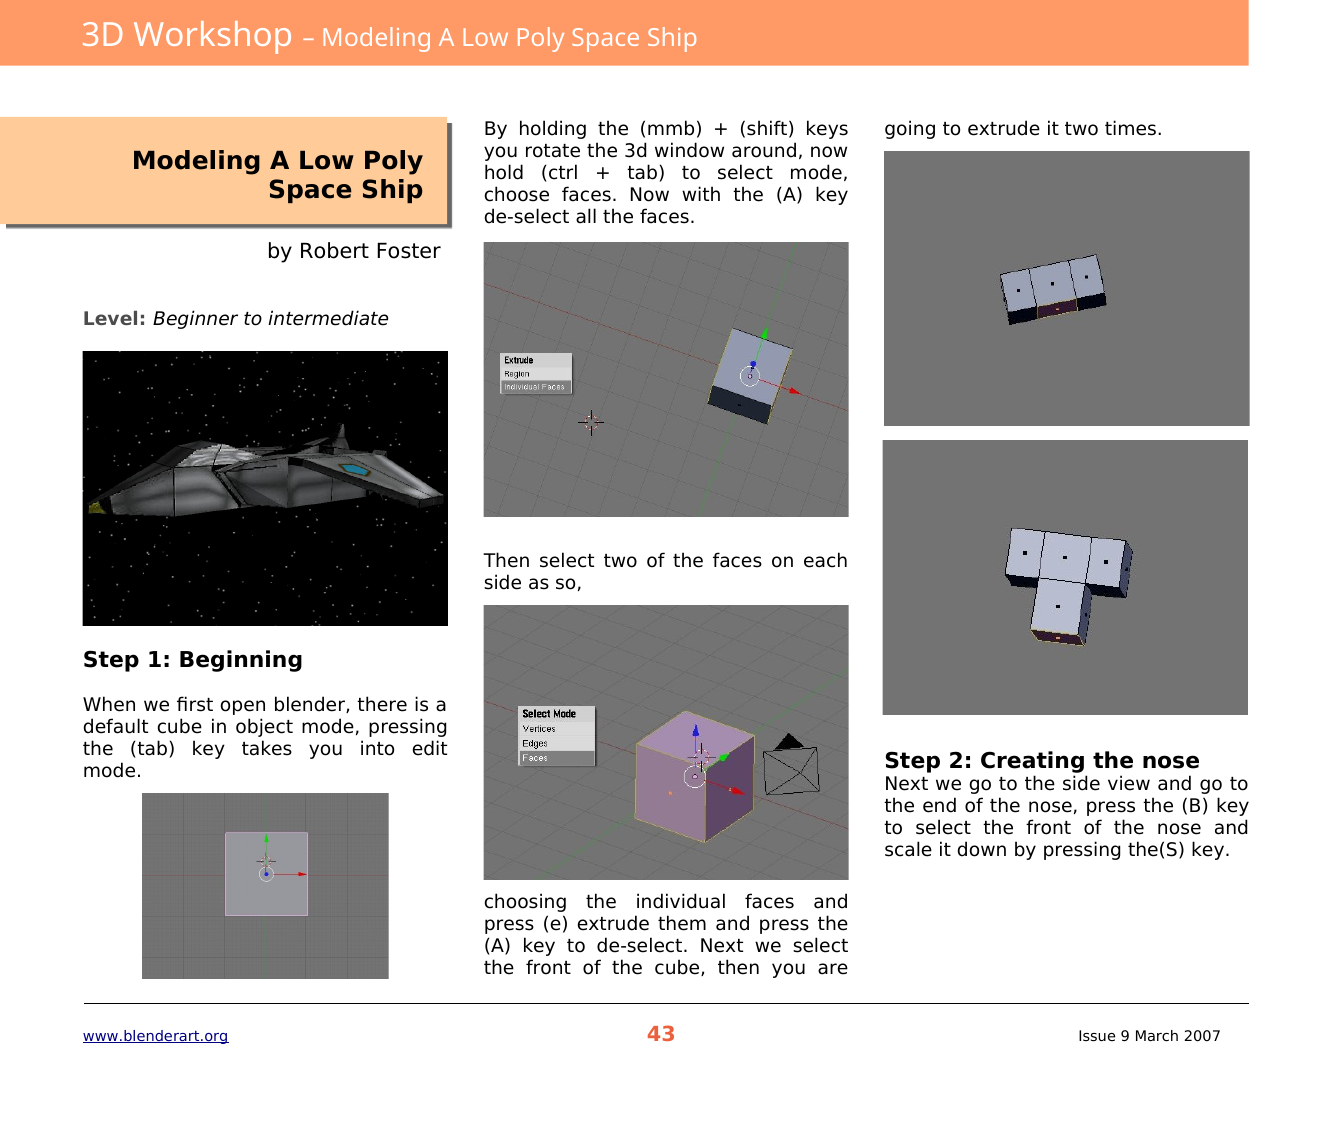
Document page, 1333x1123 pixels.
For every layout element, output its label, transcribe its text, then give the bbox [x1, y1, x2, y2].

text going to extrude it two times. [884, 118, 1249, 140]
text Level: Beginner to intermediate [83, 307, 448, 329]
picture [82, 351, 448, 626]
text When we first open blender, there is a default cube in object mode, pressing the (tab) key takes you into edit mode. [83, 694, 448, 782]
text [483, 593, 849, 605]
picture [483, 242, 849, 517]
text Step 2: Creating the nose [884, 748, 1249, 773]
text Step 1: Beginning [83, 647, 448, 673]
picture [884, 151, 1250, 426]
picture [142, 793, 389, 979]
text Next we go to the side view and go to the end of the nose, press the (B) key to select the front of the nose and scale it down by pressing the(S) key. [884, 773, 1249, 861]
text choosing the individual faces and press (e) extrude them and press the (A) key to de-select. Next we select the front of the cube, then you are [483, 880, 849, 978]
text Then select two of the faces on each side as so, [483, 550, 849, 593]
picture [483, 605, 849, 880]
picture [882, 440, 1248, 715]
text By holding the (mmb) + (shift) keys you rotate the 3d window around, now hold (ctrl + tab) to select mode, choose faces. Now with the (A) key de-select all the faces. [483, 118, 849, 227]
text by Robert Foster [83, 230, 448, 264]
